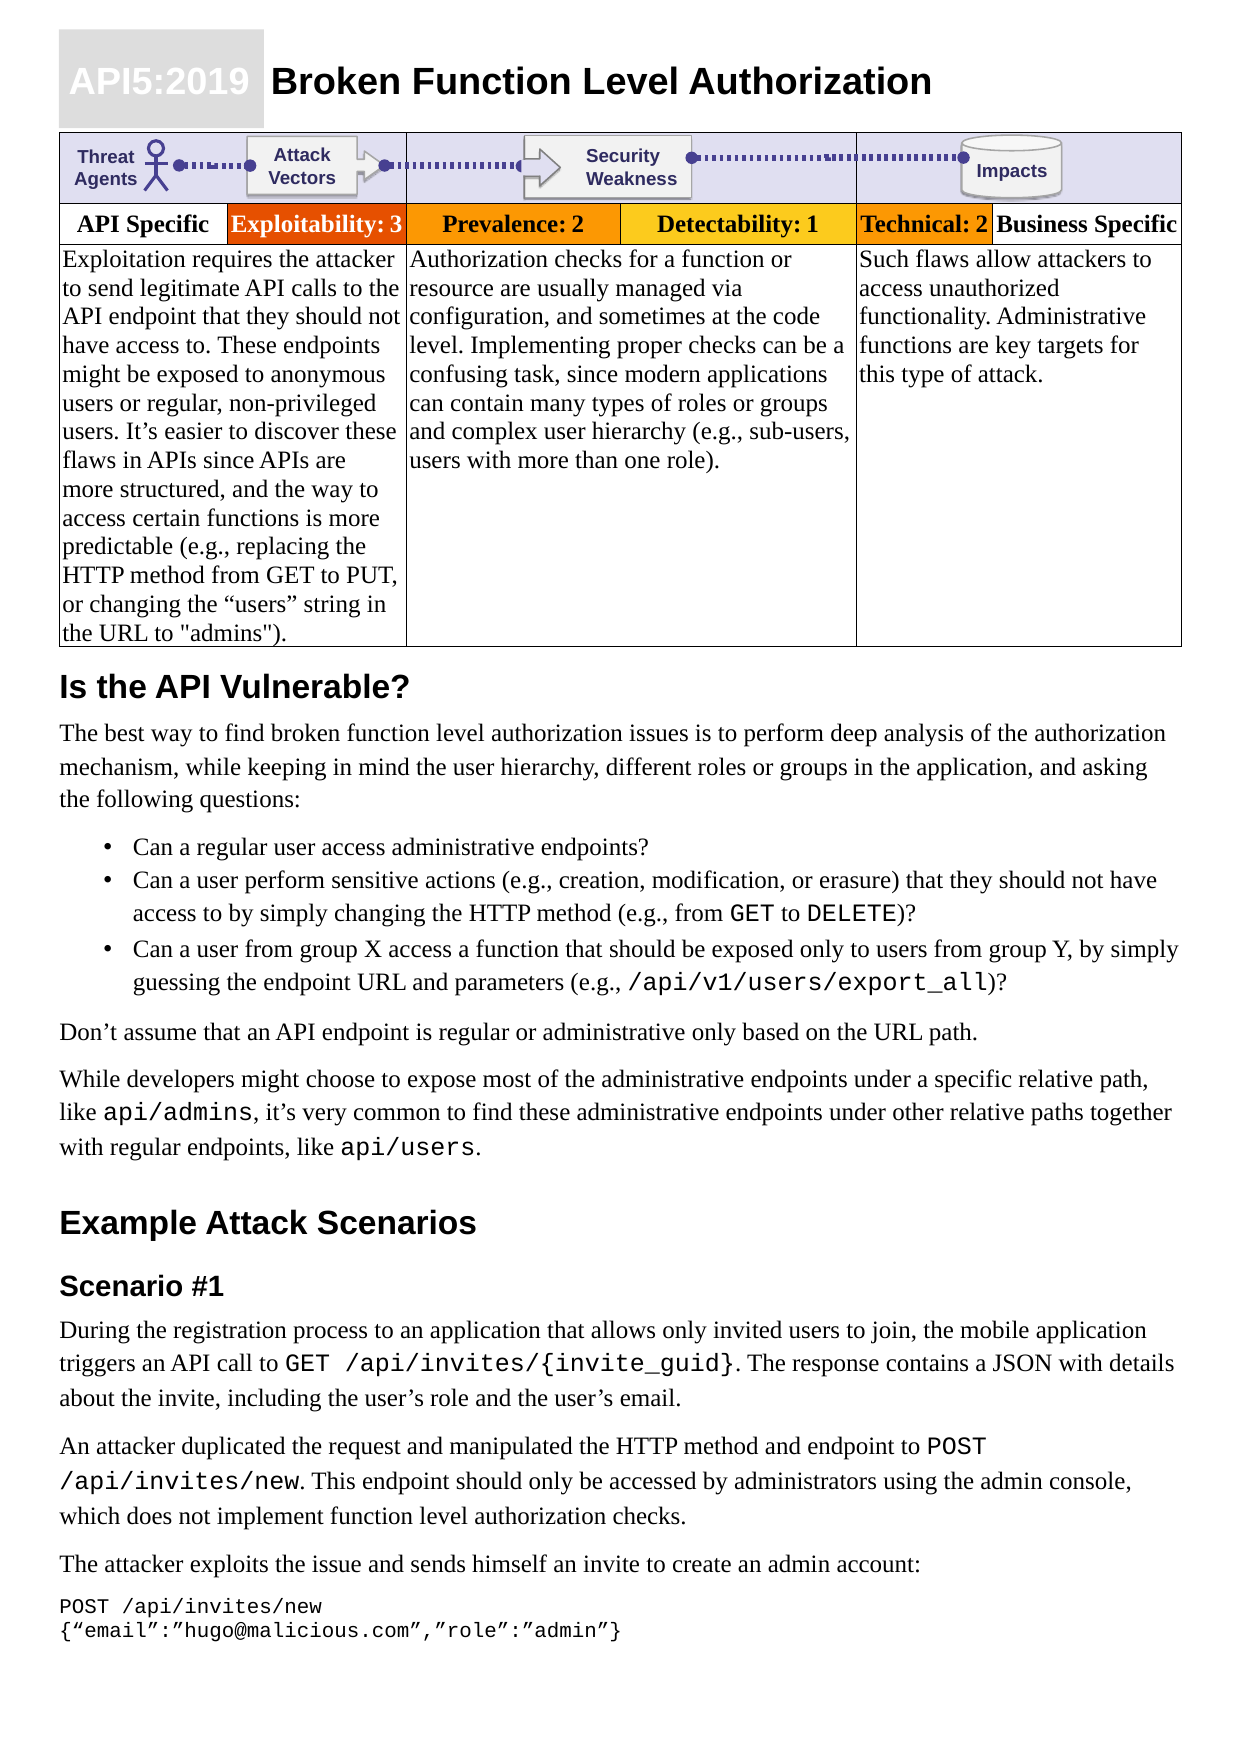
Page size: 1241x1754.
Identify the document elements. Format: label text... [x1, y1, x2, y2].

text POST /api/invites/new [59, 1596, 1181, 1620]
table_header [407, 133, 620, 203]
table_cell Such flaws allow attackers to access unauthorized functionality. Administrative functions are key targets for this type of attack. [857, 245, 1181, 646]
text During the registration process to an application that allows only invited users to join, the mobile application triggers an API call to GET /api/invites/{invite_guid}. The response contains a JSON with details about the invite, including the user’s role and the user’s email. [59, 1315, 1181, 1412]
text {“email”:”hugo@malicious.com”,”role”:”admin”} [59, 1620, 1181, 1644]
list Can a regular user access administrative endpoints? [103, 832, 1181, 861]
subtitle Example Attack Scenarios [59, 1203, 1181, 1242]
table_header [992, 133, 1181, 203]
text While developers might choose to expose most of the administrative endpoints under a specific relative path, like api/admins, it’s very common to find these administrative endpoints under other relative paths together with regular endpoints, like api/users. [59, 1064, 1181, 1163]
table_cell Business Specific [993, 204, 1181, 244]
list Can a user perform sensitive actions (e.g., creation, modification, or erasure) that they should not have access to by simply changing the HTTP method (e.g., from GET to DELETE)? [103, 865, 1181, 929]
table_cell Authorization checks for a function or resource are usually managed via configuration, and sometimes at the code level. Implementing proper checks can be a confusing task, since modern applications can contain many types of roles or groups and complex user hierarchy (e.g., sub-users, users with more than one role). [407, 245, 856, 646]
text The best way to find broken function level authorization issues is to perform deep analysis of the authorization mechanism, while keeping in mind the user hierarchy, different roles or groups in the application, and asking the following questions: [59, 718, 1181, 813]
text Don’t assume that an API endpoint is regular or administrative only based on the URL path. [59, 1017, 1181, 1045]
subtitle Is the API Vulnerable? [59, 667, 1181, 706]
table_cell Technical: 2 [857, 204, 992, 244]
table_header [620, 133, 856, 203]
table_cell API Specific [60, 204, 227, 244]
table_cell Exploitation requires the attacker to send legitimate API calls to the API endpoint that they should not have access to. These endpoints might be exposed to anonymous users or regular, non-privileged users. It’s easier to discover these flaws in APIs since APIs are more structured, and the way to access certain functions is more predictable (e.g., replacing the HTTP method from GET to PUT, or changing the “users” string in the URL to "admins"). [60, 245, 406, 646]
table_cell Detectability: 1 [621, 204, 856, 244]
text An attacker duplicated the request and manipulated the HTTP method and endpoint to POST /api/invites/new. This endpoint should only be accessed by administrators using the admin console, which does not implement function level authorization checks. [59, 1431, 1181, 1530]
table_cell Exploitability: 3 [228, 204, 406, 244]
list Can a user from group X access a function that should be exposed only to users from group Y, by simply guessing the endpoint URL and parameters (e.g., /api/v1/users/export_all)? [103, 934, 1181, 997]
table_header [857, 133, 992, 203]
table_header [227, 133, 406, 203]
table_header [60, 133, 227, 203]
subtitle Scenario #1 [59, 1269, 1181, 1303]
text The attacker exploits the issue and sends himself an invite to create an admin account: [59, 1549, 1181, 1577]
table_cell Prevalence: 2 [407, 204, 620, 244]
